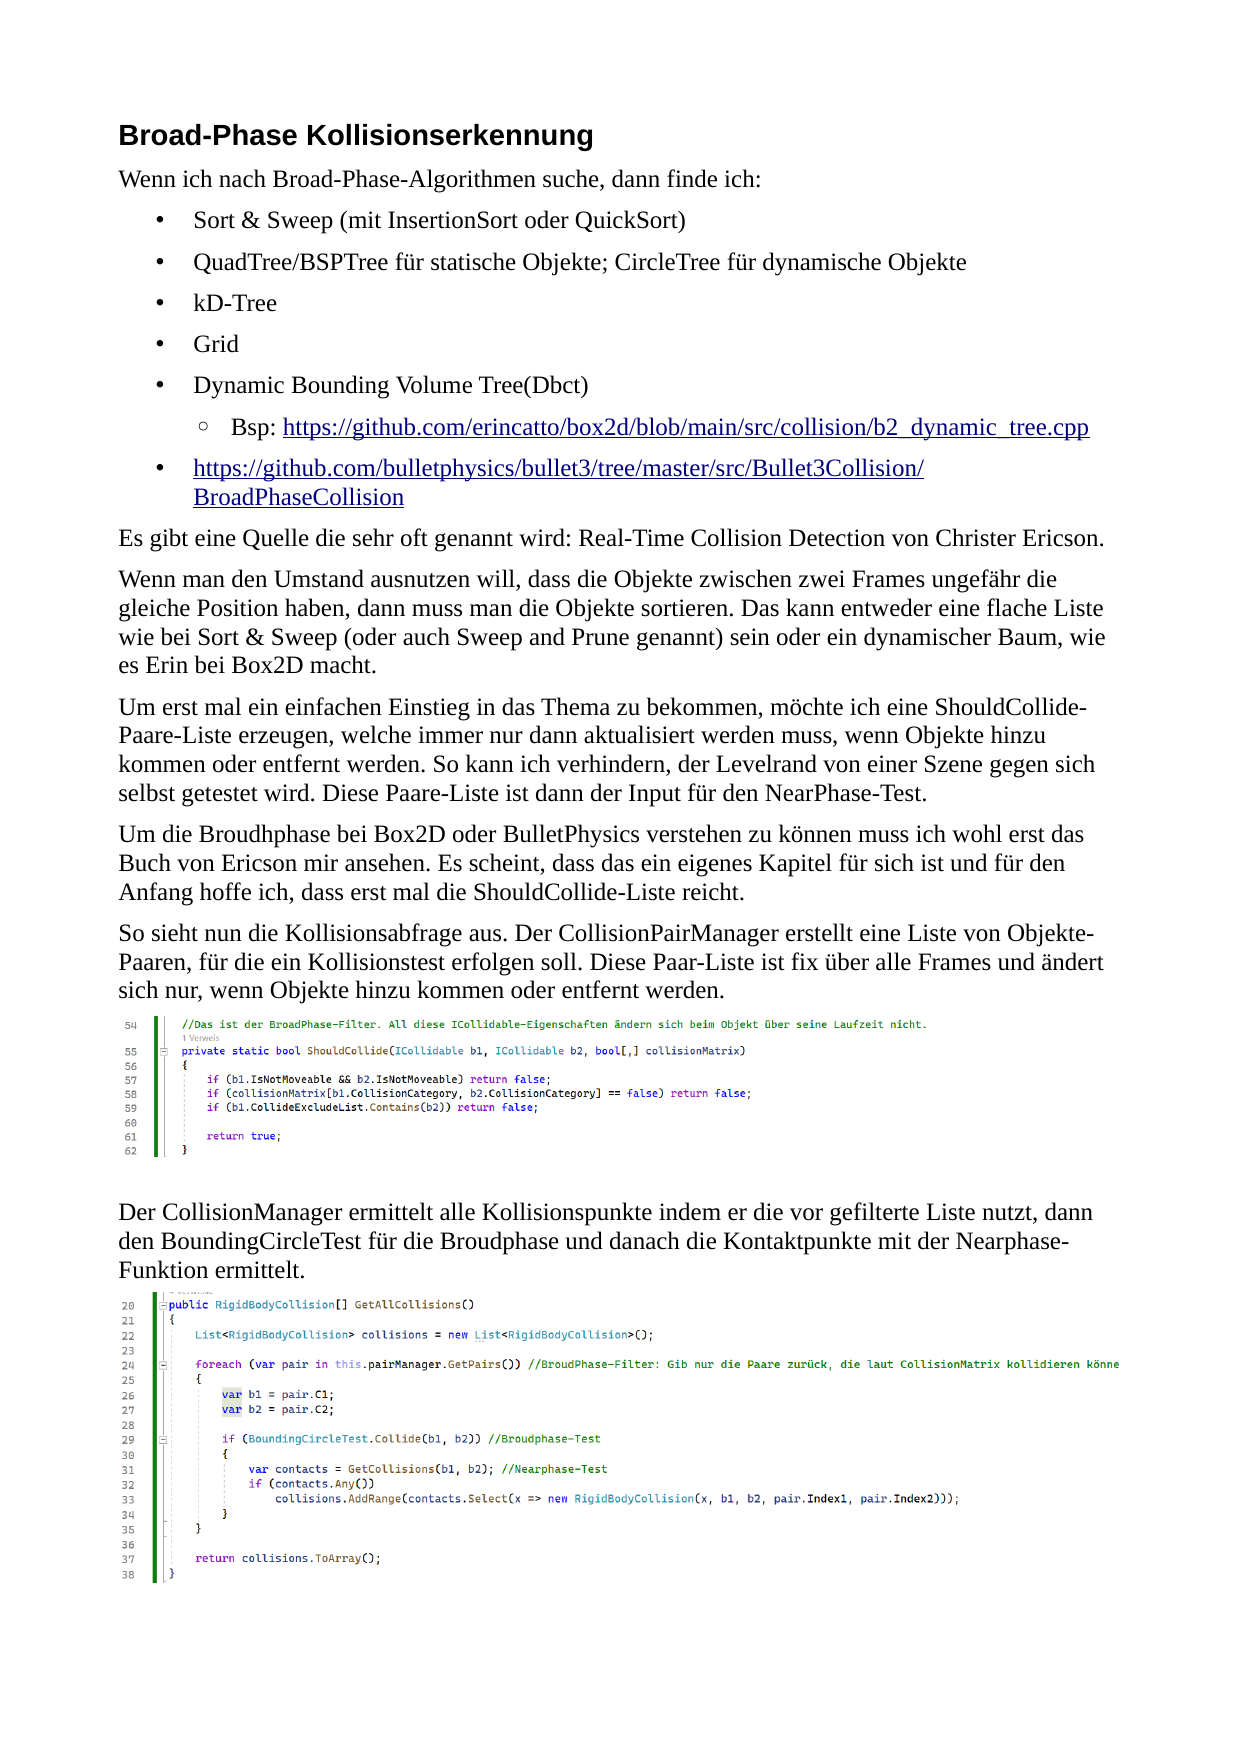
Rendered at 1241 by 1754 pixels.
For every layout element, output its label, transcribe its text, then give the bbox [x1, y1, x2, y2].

text Wenn man den Umstand ausnutzen will, dass die Objekte zwischen zwei Frames ungefähr die gleiche Position haben, dann muss man die Objekte sortieren. Das kann entweder eine flache Liste wie bei Sort & Sweep (oder auch Sweep and Prune genannt) sein oder ein dynamischer Baum, wie es Erin bei Box2D macht. [118, 564, 1122, 679]
text Wenn ich nach Broad-Phase-Algorithmen suche, dann finde ich: [118, 164, 1122, 193]
text Um erst mal ein einfachen Einstieg in das Thema zu bekommen, möchte ich eine ShouldCollide-Paare-Liste erzeugen, welche immer nur dann aktualisiert werden muss, wenn Objekte hinzu kommen oder entfernt werden. So kann ich verhindern, der Levelrand von einer Szene gegen sich selbst getestet wird. Diese Paare-Liste ist dann der Input für den NearPhase-Test. [118, 692, 1122, 807]
picture [118, 1016, 930, 1157]
text Es gibt eine Quelle die sehr oft genannt wird: Real-Time Collision Detection von Christer Ericson. [118, 523, 1122, 552]
picture [115, 1292, 1119, 1583]
list Dynamic Bounding Volume Tree(Dbct) [156, 370, 1122, 399]
list Bsp: https://github.com/erincatto/box2d/blob/main/src/collision/b2_dynamic_tree.cpp [193, 412, 1122, 440]
list QuadTree/BSPTree für statische Objekte; CircleTree für dynamische Objekte [156, 247, 1122, 275]
text So sieht nun die Kollisionsabfrage aus. Der CollisionPairManager erstellt eine Liste von Objekte-Paaren, für die ein Kollisionstest erfolgen soll. Diese Paar-Liste ist fix über alle Frames und ändert sich nur, wenn Objekte hinzu kommen oder entfernt werden. [118, 918, 1122, 1004]
text Um die Broudhphase bei Box2D oder BulletPhysics verstehen zu können muss ich wohl erst das Buch von Ericson mir ansehen. Es scheint, dass das ein eigenes Kapitel für sich ist und für den Anfang hoffe ich, dass erst mal die ShouldCollide-Liste reicht. [118, 819, 1122, 905]
list Grid [156, 329, 1122, 358]
subtitle Broad-Phase Kollisionserkennung [118, 118, 1122, 152]
list Sort & Sweep (mit InsertionSort oder QuickSort) [156, 205, 1122, 234]
list kD-Tree [156, 288, 1122, 317]
list https://github.com/bulletphysics/bullet3/tree/master/src/Bullet3Collision/BroadPhaseCollision [156, 453, 1122, 510]
text Der CollisionManager ermittelt alle Kollisionspunkte indem er die vor gefilterte Liste nutzt, dann den BoundingCircleTest für die Broudphase und danach die Kontaktpunkte mit der Nearphase-Funktion ermittelt. [118, 1197, 1122, 1284]
